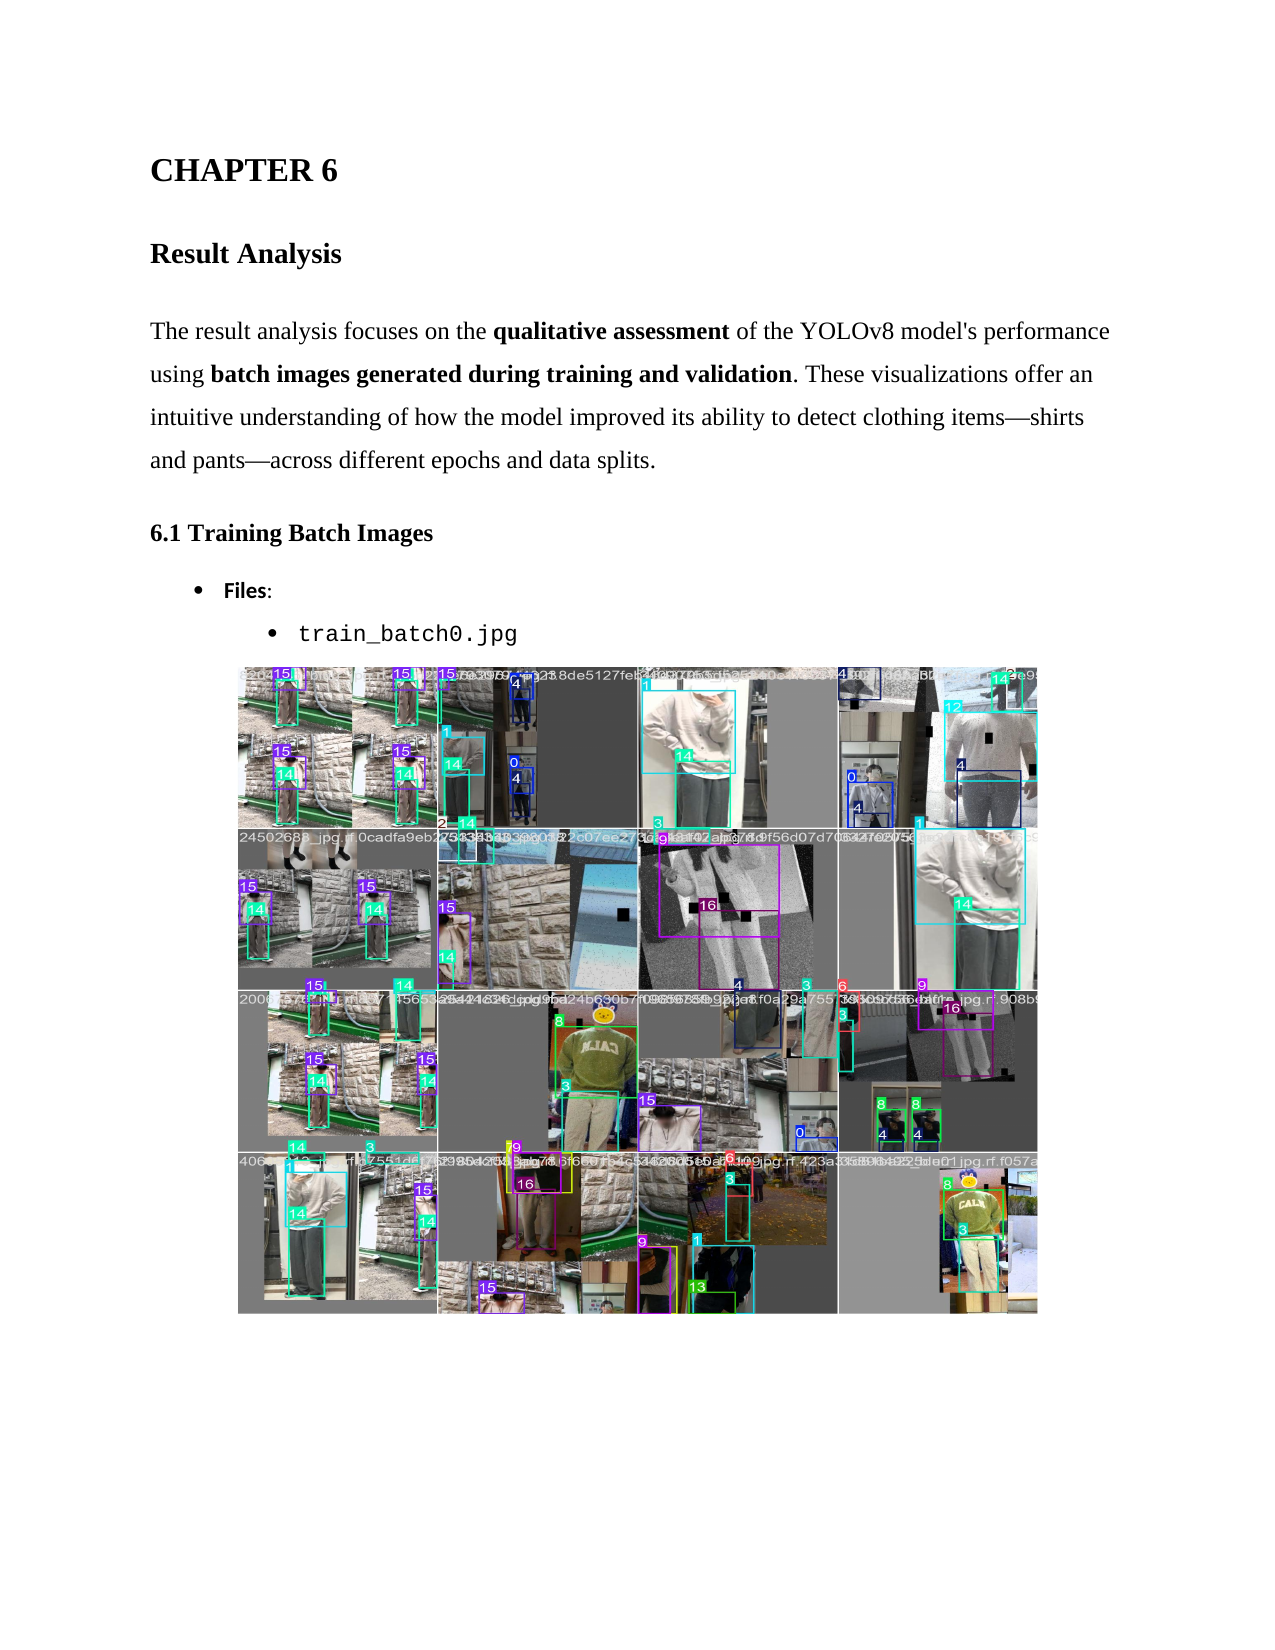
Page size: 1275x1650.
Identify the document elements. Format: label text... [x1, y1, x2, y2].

picture [237, 667, 1038, 1314]
subtitle 6.1 Training Batch Images [150, 518, 1125, 547]
list train_batch0.jpg [268, 622, 1125, 648]
subtitle CHAPTER 6 [150, 150, 1125, 188]
subtitle Result Analysis [150, 237, 1125, 270]
list Files: [194, 576, 1125, 604]
text The result analysis focuses on the qualitative assessment of the YOLOv8 model's performance using batch images generated during training and validation. These visualizations offer an intuitive understanding of how the model improved its ability to detect clothing items—shirts and pants—across different epochs and data splits. [150, 316, 1125, 474]
